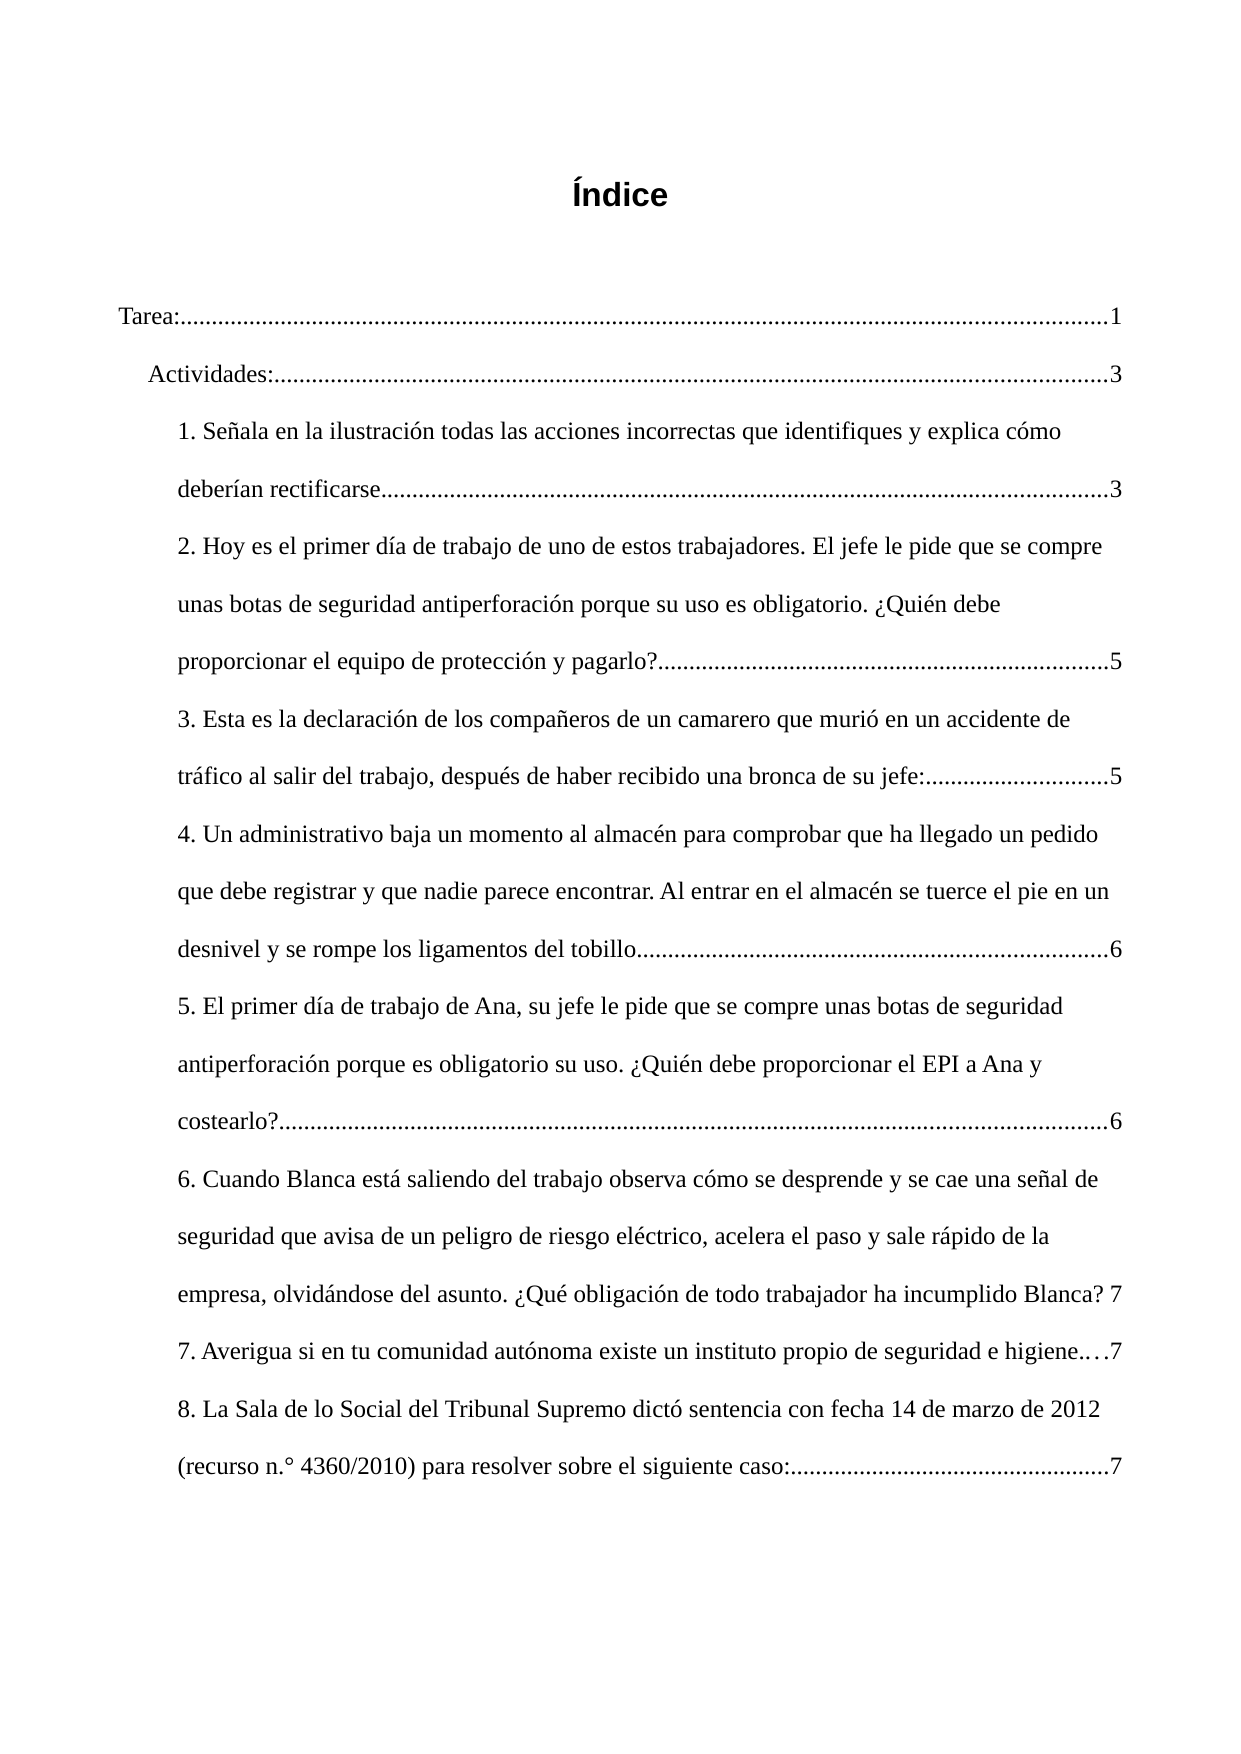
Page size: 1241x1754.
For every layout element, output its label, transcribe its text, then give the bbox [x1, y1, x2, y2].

subtitle Índice [118, 174, 1122, 213]
text 2. Hoy es el primer día de trabajo de uno de estos trabajadores. El jefe le pide que se compre unas botas de seguridad antiperforación porque su uso es obligatorio. ¿Quién debe proporcionar el equipo de protección y pagarlo? 5 [177, 531, 1122, 675]
text 7. Averigua si en tu comunidad autónoma existe un instituto propio de seguridad e higiene. 7 [177, 1336, 1122, 1365]
text Tarea: 1 [118, 301, 1122, 330]
text 6. Cuando Blanca está saliendo del trabajo observa cómo se desprende y se cae una señal de seguridad que avisa de un peligro de riesgo eléctrico, acelera el paso y sale rápido de la empresa, olvidándose del asunto. ¿Qué obligación de todo trabajador ha incumplido Blanca? 7 [177, 1164, 1122, 1308]
text 8. La Sala de lo Social del Tribunal Supremo dictó sentencia con fecha 14 de marzo de 2012 (recurso n.° 4360/2010) para resolver sobre el siguiente caso: 7 [177, 1394, 1122, 1480]
text 4. Un administrativo baja un momento al almacén para comprobar que ha llegado un pedido que debe registrar y que nadie parece encontrar. Al entrar en el almacén se tuerce el pie en un desnivel y se rompe los ligamentos del tobillo. 6 [177, 819, 1122, 963]
text 5. El primer día de trabajo de Ana, su jefe le pide que se compre unas botas de seguridad antiperforación porque es obligatorio su uso. ¿Quién debe proporcionar el EPI a Ana y costearlo? 6 [177, 991, 1122, 1135]
text 1. Señala en la ilustración todas las acciones incorrectas que identifiques y explica cómo deberían rectificarse. 3 [177, 416, 1122, 503]
text 3. Esta es la declaración de los compañeros de un camarero que murió en un accidente de tráfico al salir del trabajo, después de haber recibido una bronca de su jefe: 5 [177, 704, 1122, 790]
text Actividades: 3 [148, 359, 1122, 388]
